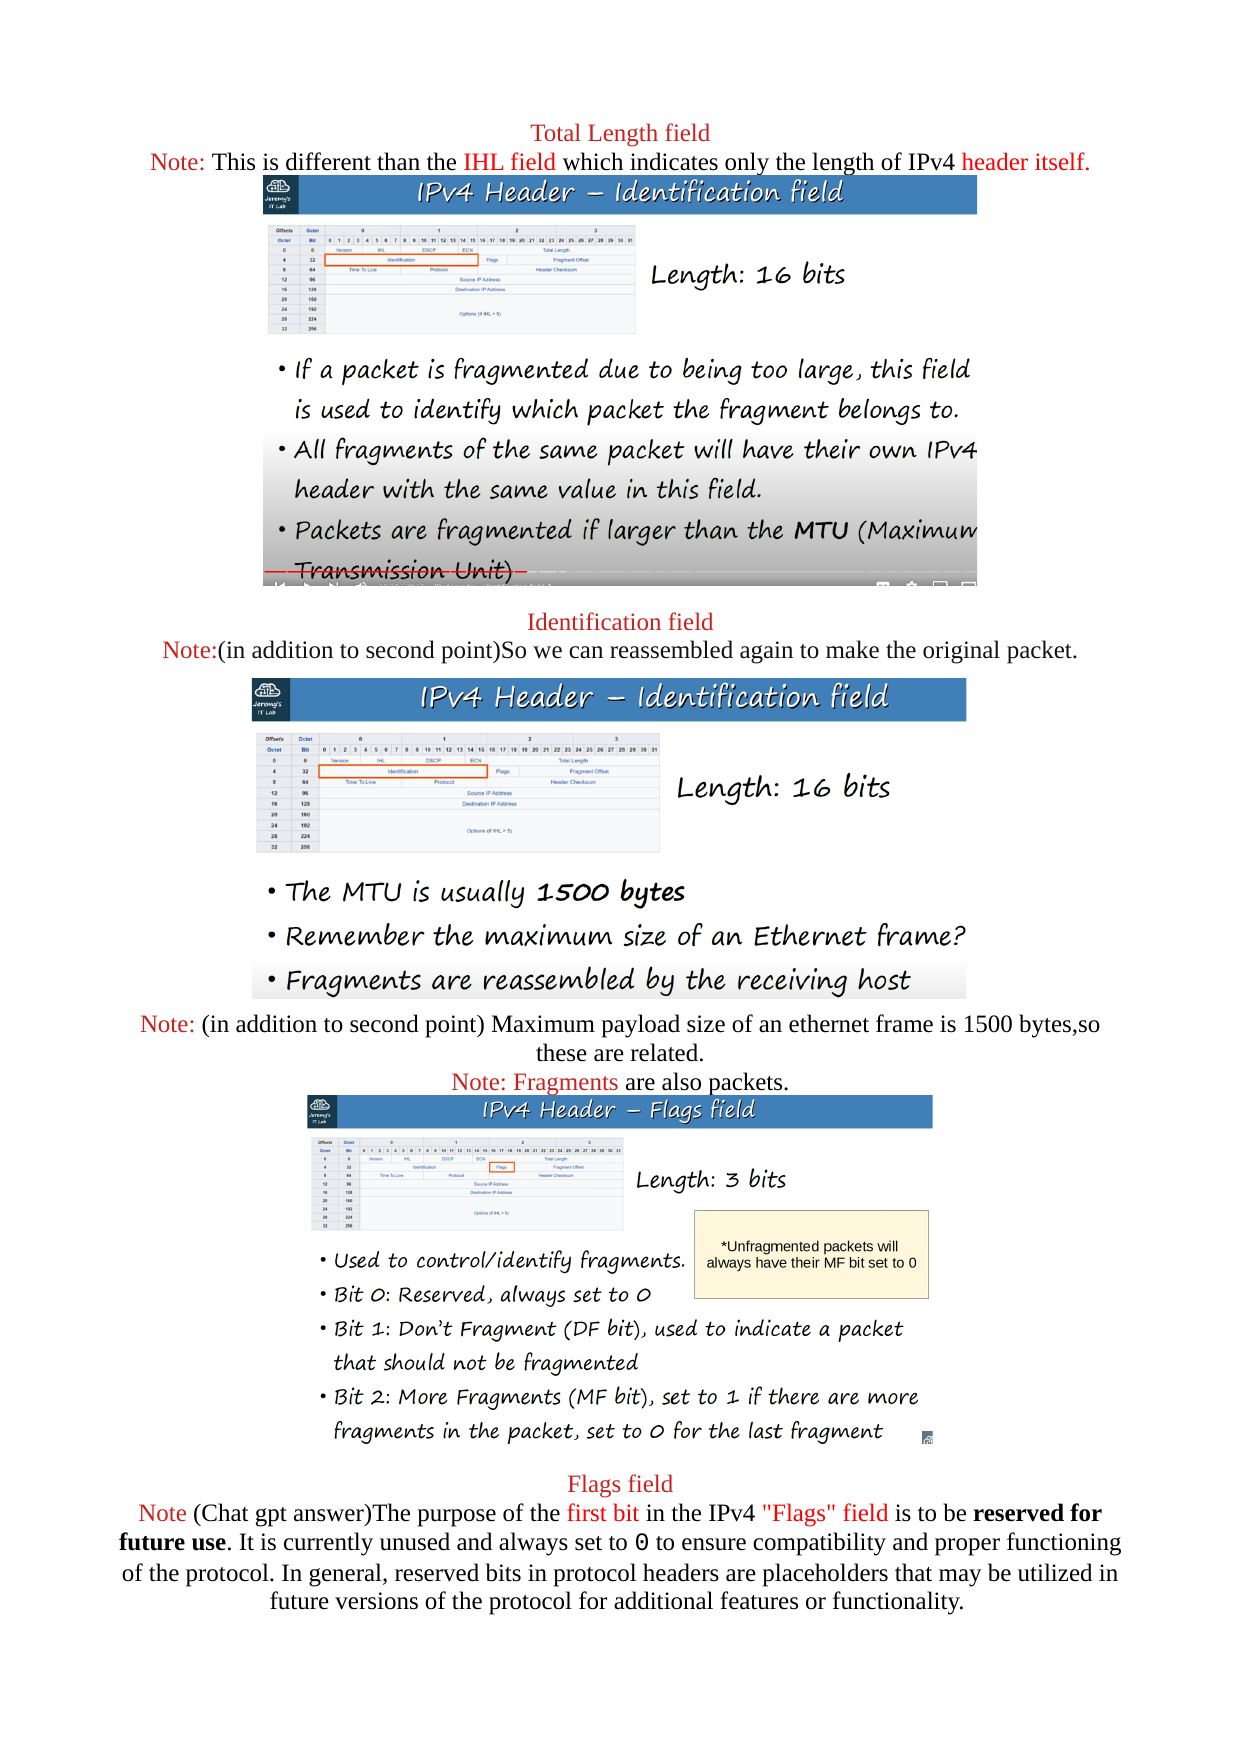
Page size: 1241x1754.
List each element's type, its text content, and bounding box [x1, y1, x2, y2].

picture [263, 175, 978, 586]
text Note (Chat gpt answer)The purpose of the first bit in the IPv4 "Flags" field is to be reserved for future use. It is currently unused and always set to 0 to ensure compatibility and proper functioning of the protocol. In general, reserved bits in protocol headers are placeholders that may be utilized in future versions of the protocol for additional features or functionality. [118, 1498, 1122, 1615]
text Flags field [118, 1469, 1122, 1498]
text Identification field [118, 607, 1122, 636]
text Note: Fragments are also packets. [118, 1067, 1122, 1096]
text Note: (in addition to second point) Maximum payload size of an ethernet frame is 1500 bytes,so these are related. [118, 1009, 1122, 1067]
picture [251, 678, 967, 999]
text Note:(in addition to second point)So we can reassembled again to make the original packet. [118, 636, 1122, 664]
picture [307, 1095, 933, 1444]
text Note: This is different than the IHL field which indicates only the length of IPv4 header itself. [118, 147, 1122, 176]
text Total Length field [118, 118, 1122, 147]
